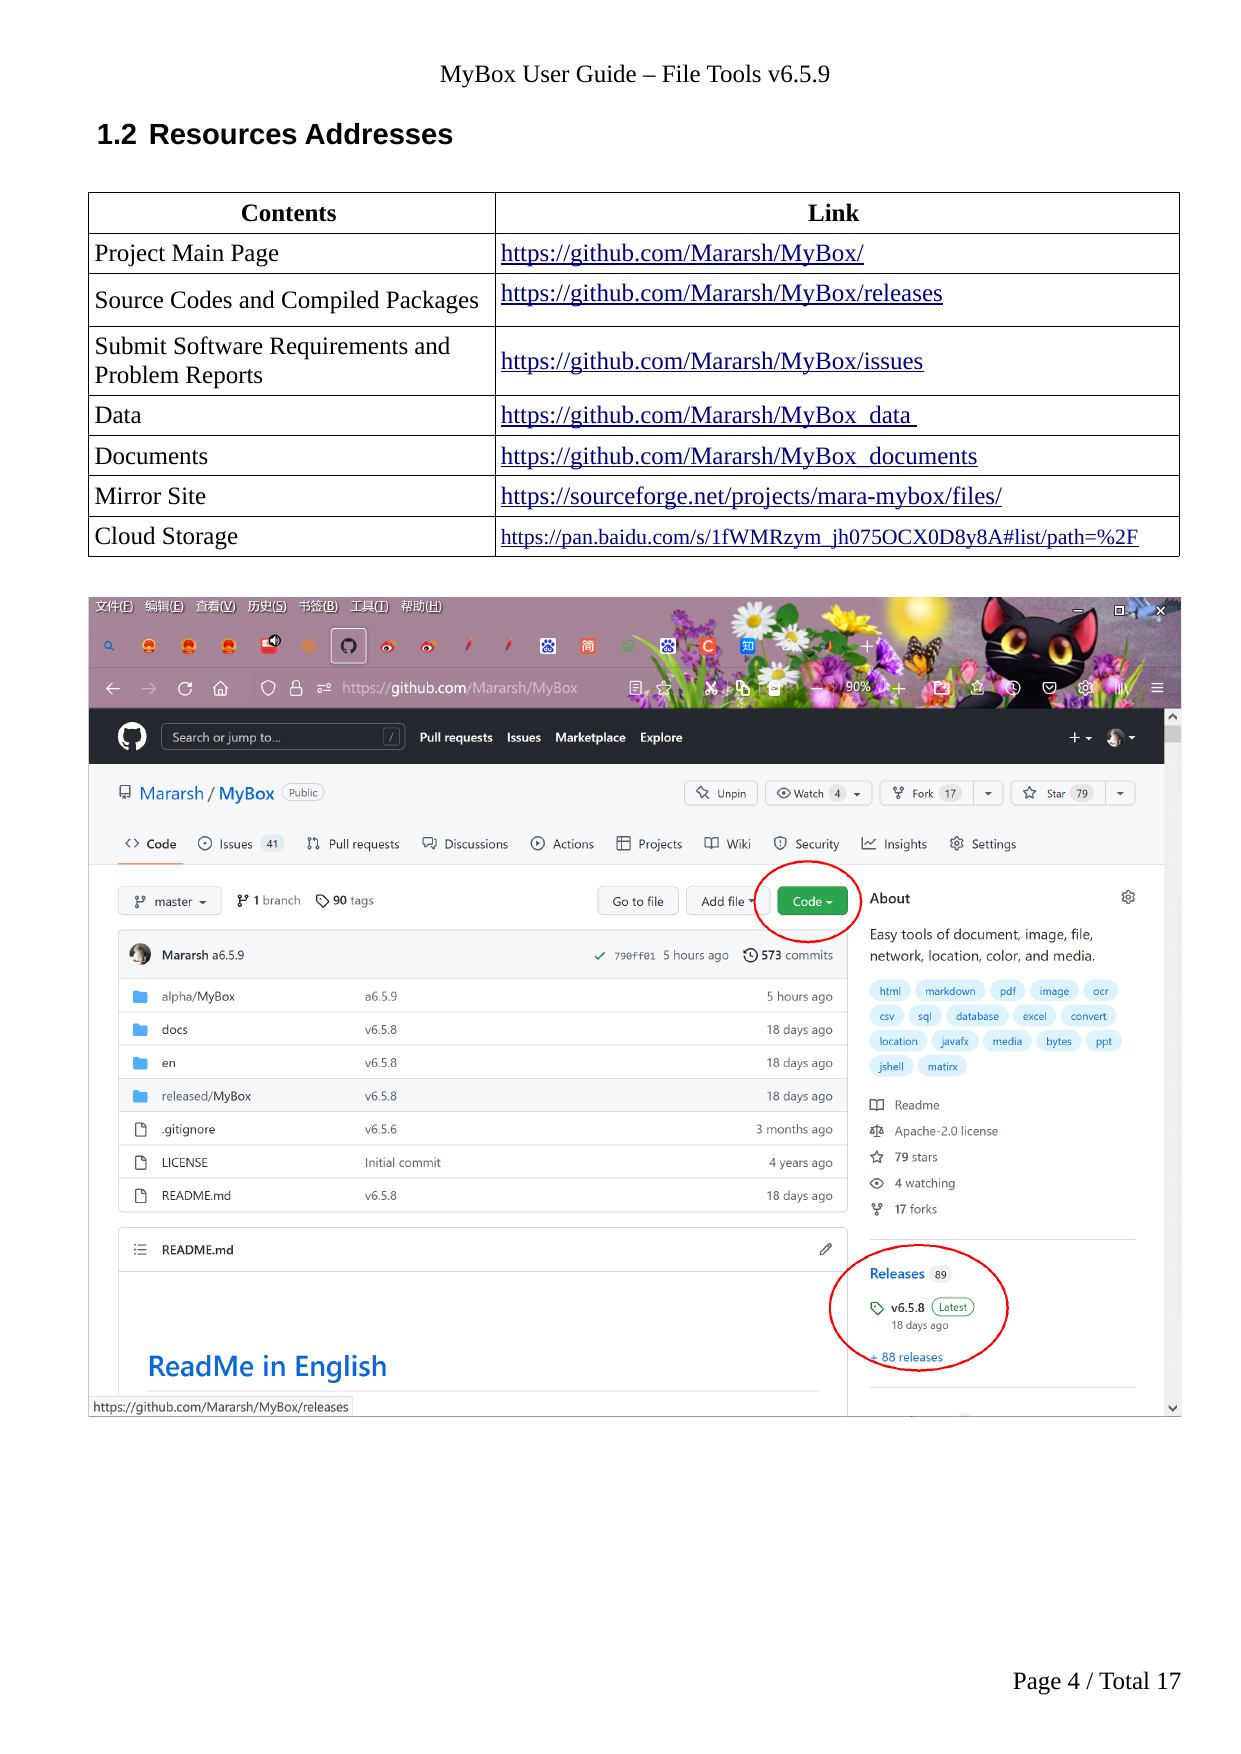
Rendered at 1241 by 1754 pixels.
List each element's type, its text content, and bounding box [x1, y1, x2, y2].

table_cell https://sourceforge.net/projects/mara-mybox/files/ [496, 476, 1179, 516]
table_cell https://github.com/Mararsh/MyBox_data [496, 396, 1179, 435]
table_cell Data [89, 396, 495, 435]
table_cell Cloud Storage [89, 517, 495, 556]
table_cell Project Main Page [89, 234, 495, 273]
table_cell https://github.com/Mararsh/MyBox/releases [496, 274, 1179, 326]
table_header Contents [89, 193, 495, 232]
table_cell https://github.com/Mararsh/MyBox/issues [496, 327, 1179, 394]
table_cell https://github.com/Mararsh/MyBox_documents [496, 436, 1179, 475]
table_cell Mirror Site [89, 476, 495, 516]
table_cell Submit Software Requirements and Problem Reports [89, 327, 495, 394]
subtitle Resources Addresses [88, 117, 1181, 151]
table_cell Source Codes and Compiled Packages [89, 274, 495, 326]
table_cell https://pan.baidu.com/s/1fWMRzym_jh075OCX0D8y8A#list/path=%2F [496, 517, 1179, 556]
table_header Link [496, 193, 1179, 232]
table_cell Documents [89, 436, 495, 475]
table_cell https://github.com/Mararsh/MyBox/ [496, 234, 1179, 273]
picture [88, 597, 1182, 1417]
